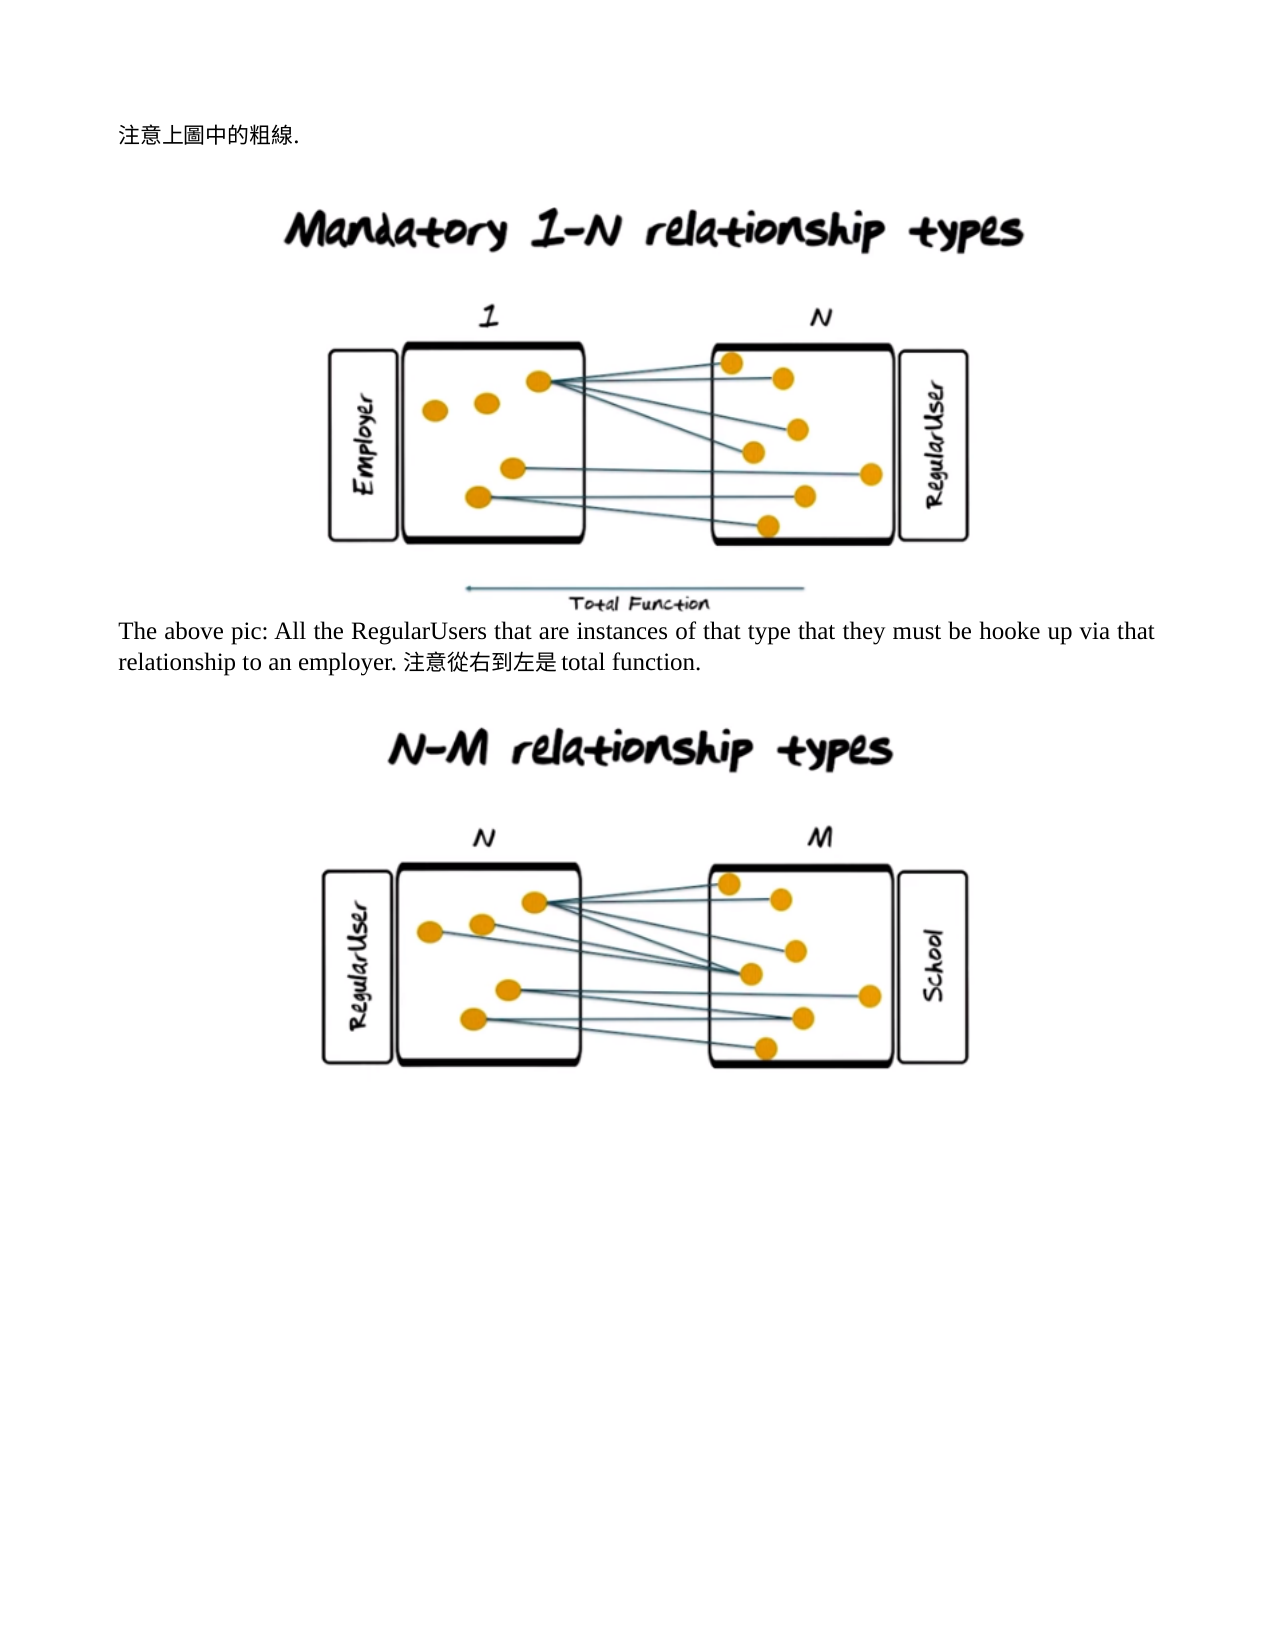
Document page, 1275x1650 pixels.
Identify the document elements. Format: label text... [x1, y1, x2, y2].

text 注意上圖中的粗線. [118, 118, 1157, 150]
picture [118, 207, 1157, 617]
text The above pic: All the RegularUsers that are instances of that type that they must be hooke up via that relationship to an employer. 注意從右到左是total function. [118, 617, 1157, 677]
picture [118, 705, 1157, 1109]
